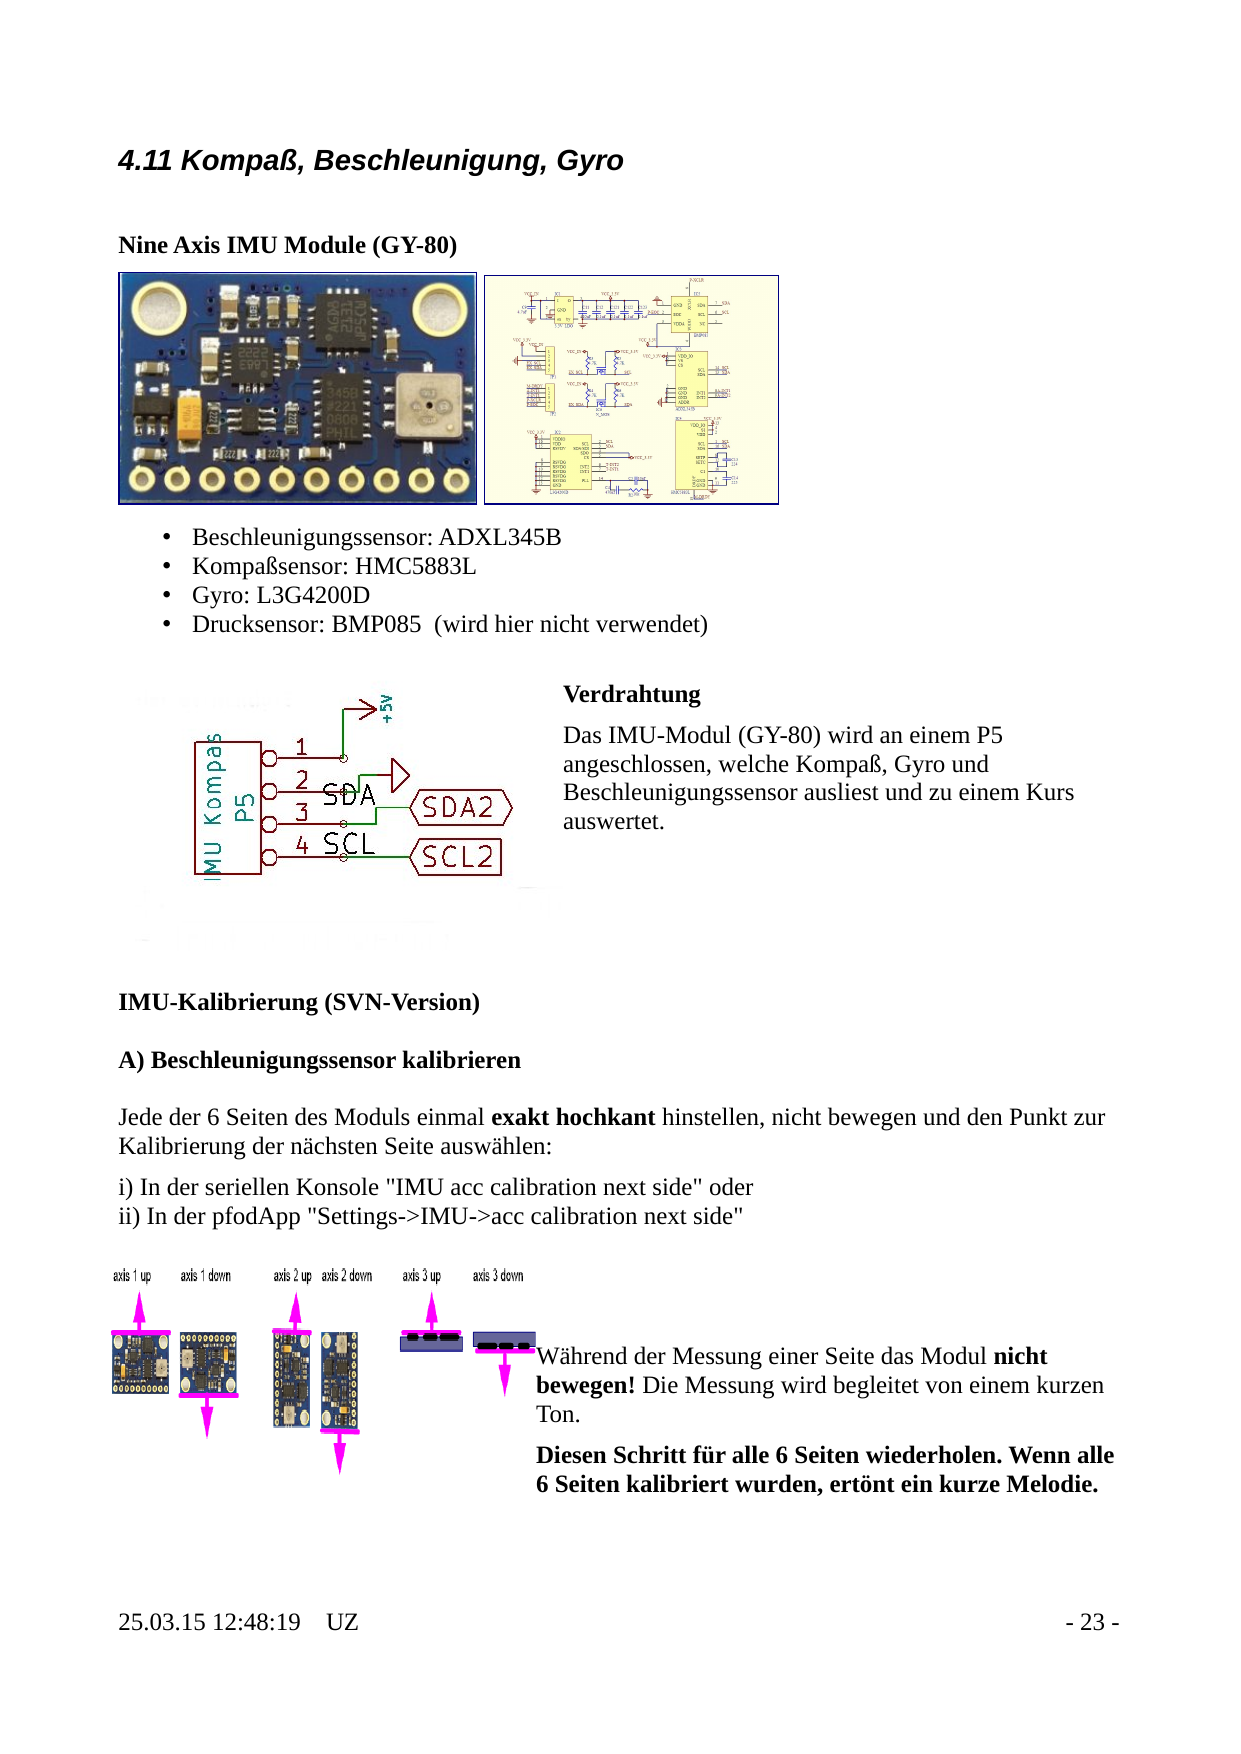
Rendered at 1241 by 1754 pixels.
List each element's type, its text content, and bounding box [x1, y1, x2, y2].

list Kompaßsensor: HMC5883L [162, 551, 1122, 580]
text Diesen Schritt für alle 6 Seiten wiederholen. Wenn alle 6 Seiten kalibriert wurden, ertönt ein kurze Melodie. [118, 1440, 1122, 1555]
text Nine Axis IMU Module (GY-80) [118, 230, 1122, 259]
text Verdrahtung [118, 650, 1122, 707]
picture [110, 1264, 536, 1477]
text IMU-Kalibrierung (SVN-Version) A) Beschleunigungssensor kalibrieren Jede der 6 Seiten des Moduls einmal exakt hochkant hinstellen, nicht bewegen und den Punkt zur Kalibrierung der nächsten Seite auswählen: [118, 959, 1122, 1160]
picture [120, 273, 476, 503]
picture [485, 276, 778, 503]
subtitle 4.11 Kompaß, Beschleunigung, Gyro [118, 143, 1122, 177]
picture [134, 665, 563, 951]
list Drucksensor: BMP085 (wird hier nicht verwendet) [162, 609, 1122, 637]
text Während der Messung einer Seite das Modul nicht bewegen! Die Messung wird begleitet von einem kurzen Ton. [536, 1284, 1122, 1427]
text i) In der seriellen Konsole "IMU acc calibration next side" oder ii) In der pfodApp "Settings->IMU->acc calibration next side" [118, 1172, 1122, 1230]
list Gyro: L3G4200D [162, 580, 1122, 609]
list Beschleunigungssensor: ADXL345B [162, 522, 1122, 551]
text Das IMU-Modul (GY-80) wird an einem P5 angeschlossen, welche Kompaß, Gyro und Beschleunigungssensor ausliest und zu einem Kurs auswertet. [563, 720, 1122, 864]
